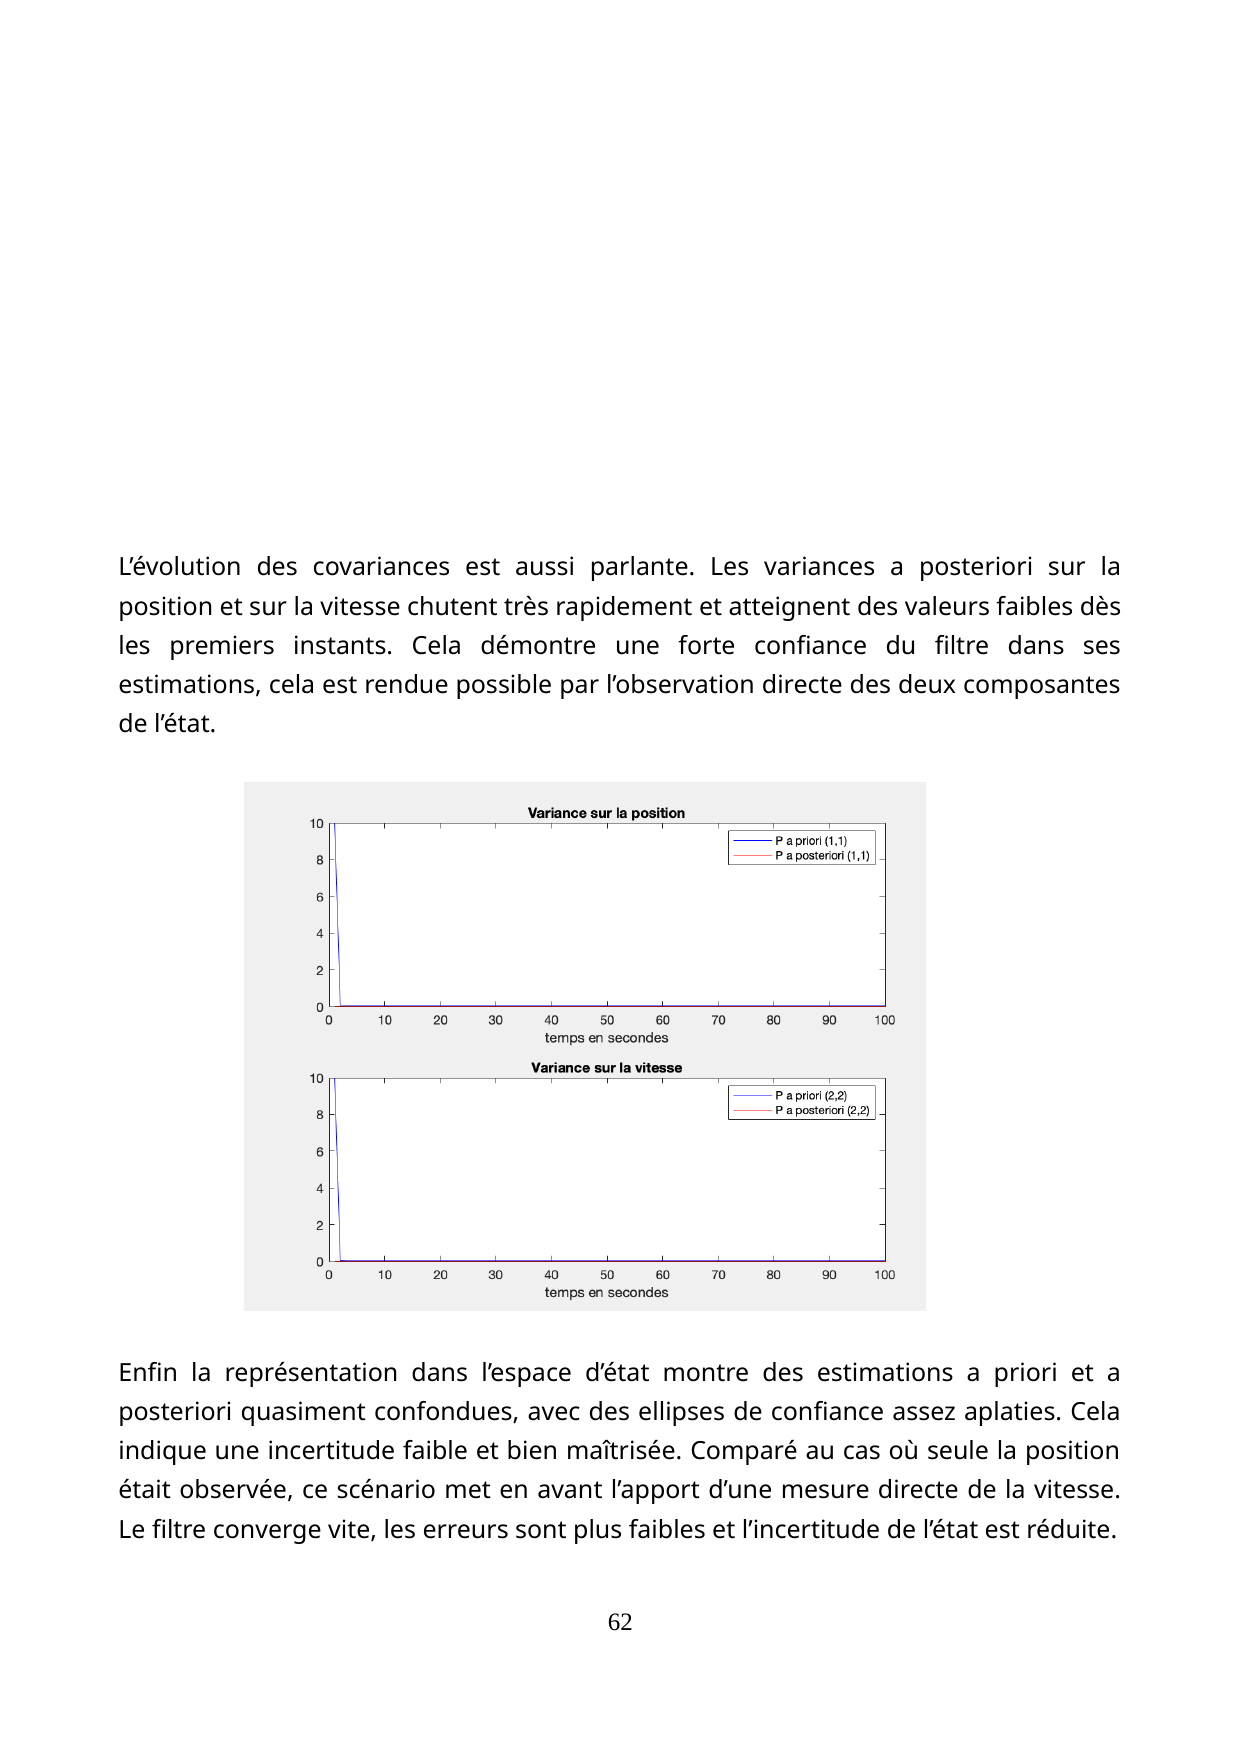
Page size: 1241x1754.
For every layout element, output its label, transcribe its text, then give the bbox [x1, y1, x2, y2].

text Enfin la représentation dans l’espace d’état montre des estimations a priori et a posteriori quasiment confondues, avec des ellipses de confiance assez aplaties. Cela indique une incertitude faible et bien maîtrisée. Comparé au cas où seule la position était observée, ce scénario met en avant l’apport d’une mesure directe de la vitesse. Le filtre converge vite, les erreurs sont plus faibles et l’incertitude de l’état est réduite. [118, 1354, 1122, 1545]
text L’évolution des covariances est aussi parlante. Les variances a posteriori sur la position et sur la vitesse chutent très rapidement et atteignent des valeurs faibles dès les premiers instants. Cela démontre une forte confiance du filtre dans ses estimations, cela est rendue possible par l’observation directe des deux composantes de l’état. [118, 549, 1122, 740]
picture [243, 781, 927, 1311]
